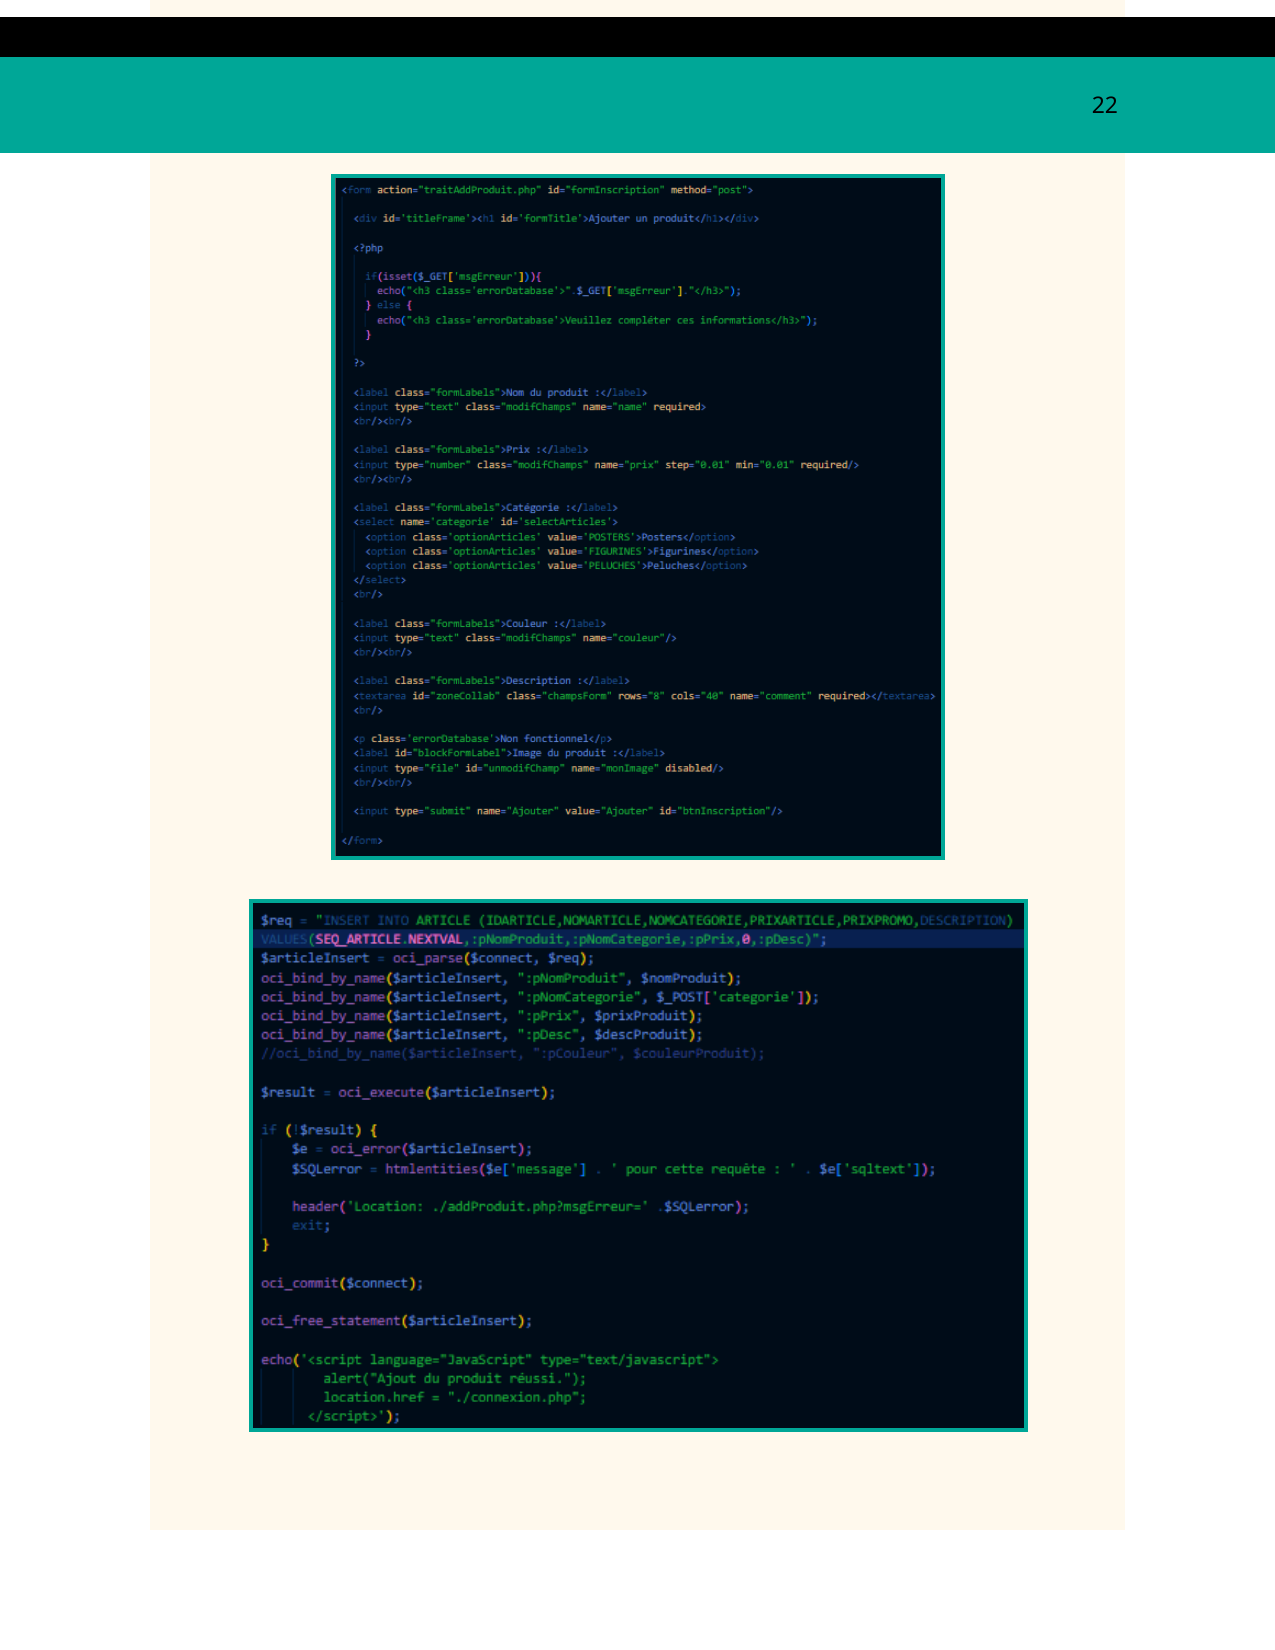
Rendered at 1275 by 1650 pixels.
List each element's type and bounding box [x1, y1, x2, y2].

picture [253, 903, 1024, 1428]
picture [335, 178, 941, 856]
